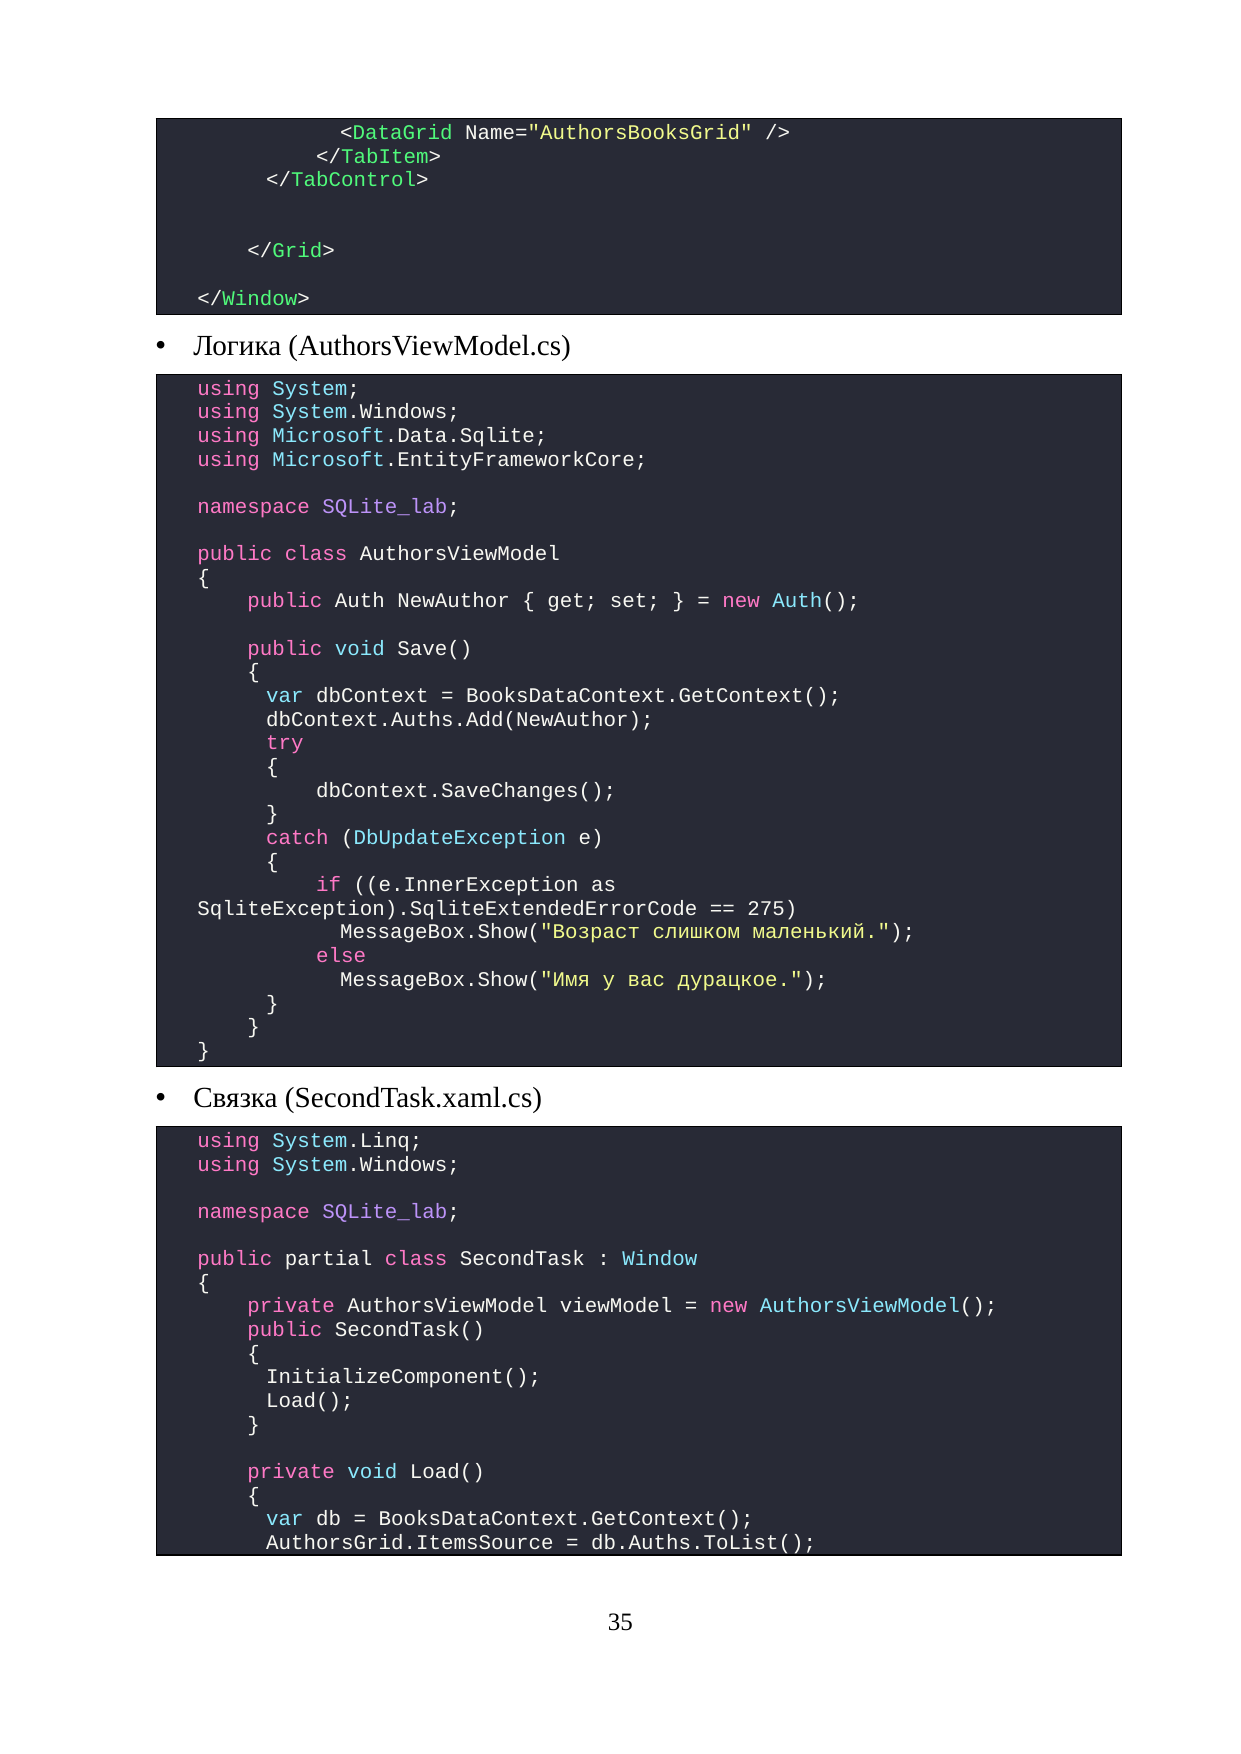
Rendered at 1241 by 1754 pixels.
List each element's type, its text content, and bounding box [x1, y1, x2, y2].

list private void Load() [157, 1457, 1121, 1481]
list } [157, 1410, 1121, 1433]
list namespace SQLite_lab; [157, 1197, 1121, 1221]
list MessageBox.Show("Имя у вас дурацкое."); [157, 965, 1121, 988]
list Логика (AuthorsViewModel.cs) [156, 328, 1122, 361]
list else [157, 941, 1121, 965]
list </Window> [157, 284, 1121, 314]
list } [157, 988, 1121, 1012]
list Load(); [157, 1386, 1121, 1410]
list using System; [157, 375, 1121, 397]
list public partial class SecondTask : Window [157, 1244, 1121, 1268]
list Связка (SecondTask.xaml.cs) [156, 1080, 1122, 1113]
list { [157, 1268, 1121, 1291]
list using System.Windows; [157, 1149, 1121, 1173]
list catch (DbUpdateException e) [157, 823, 1121, 847]
list InitializeComponent(); [157, 1362, 1121, 1386]
list AuthorsGrid.ItemsSource = db.Auths.ToList(); [157, 1528, 1121, 1554]
list public Auth NewAuthor { get; set; } = new Auth(); [157, 587, 1121, 610]
list public SecondTask() [157, 1315, 1121, 1339]
list public class AuthorsViewModel [157, 539, 1121, 563]
list if ((e.InnerException as SqliteException).SqliteExtendedErrorCode == 275) [157, 870, 1121, 918]
list dbContext.Auths.Add(NewAuthor); [157, 705, 1121, 728]
list namespace SQLite_lab; [157, 492, 1121, 516]
list using Microsoft.EntityFrameworkCore; [157, 445, 1121, 468]
list <DataGrid Name="AuthorsBooksGrid" /> [157, 119, 1121, 142]
list } [157, 1036, 1121, 1066]
list </TabItem> [157, 142, 1121, 165]
list public void Save() [157, 634, 1121, 657]
list </TabControl> [157, 165, 1121, 189]
list { [157, 752, 1121, 776]
list var db = BooksDataContext.GetContext(); [157, 1504, 1121, 1528]
list using System.Windows; [157, 397, 1121, 421]
list var dbContext = BooksDataContext.GetContext(); [157, 681, 1121, 705]
list } [157, 1012, 1121, 1036]
list { [157, 1339, 1121, 1362]
list private AuthorsViewModel viewModel = new AuthorsViewModel(); [157, 1291, 1121, 1315]
list MessageBox.Show("Возраст слишком маленький."); [157, 918, 1121, 941]
list { [157, 657, 1121, 681]
list using Microsoft.Data.Sqlite; [157, 421, 1121, 445]
list { [157, 1481, 1121, 1504]
list </Grid> [157, 236, 1121, 260]
list } [157, 799, 1121, 823]
list { [157, 847, 1121, 870]
list using System.Linq; [157, 1127, 1121, 1149]
list try [157, 728, 1121, 752]
list dbContext.SaveChanges(); [157, 776, 1121, 799]
list { [157, 563, 1121, 587]
